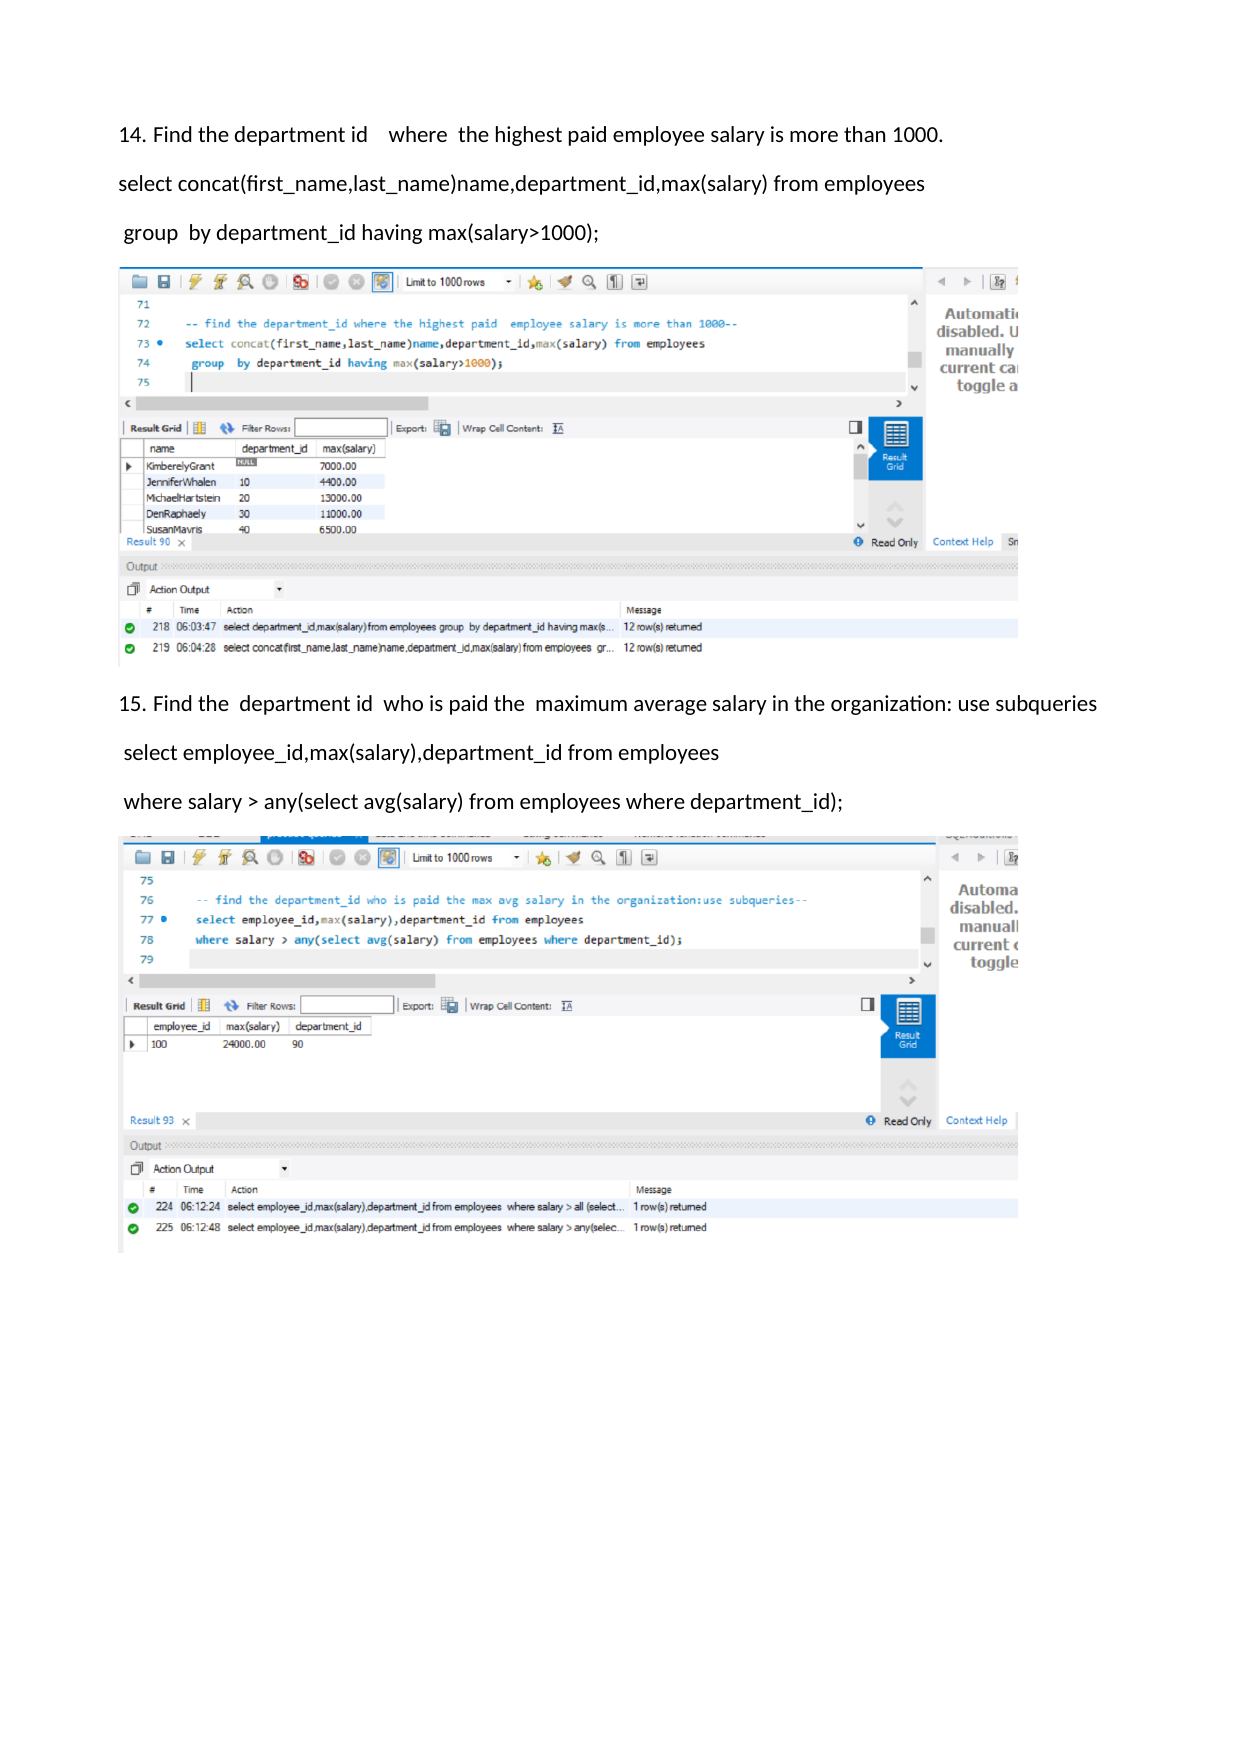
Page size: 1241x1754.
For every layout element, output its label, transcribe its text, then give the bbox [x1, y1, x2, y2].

text select employee_id,max(salary),department_id from employees [118, 738, 1122, 766]
text 15. Find the department id who is paid the maximum average salary in the organization: use subqueries [118, 687, 1122, 717]
text where salary > any(select avg(salary) from employees where department_id); [118, 787, 1122, 815]
text select concat(first_name,last_name)name,department_id,max(salary) from employees [118, 169, 1122, 197]
text group by department_id having max(salary>1000); [118, 218, 1122, 246]
text 14. Find the department id where the highest paid employee salary is more than 1000. [118, 118, 1122, 149]
